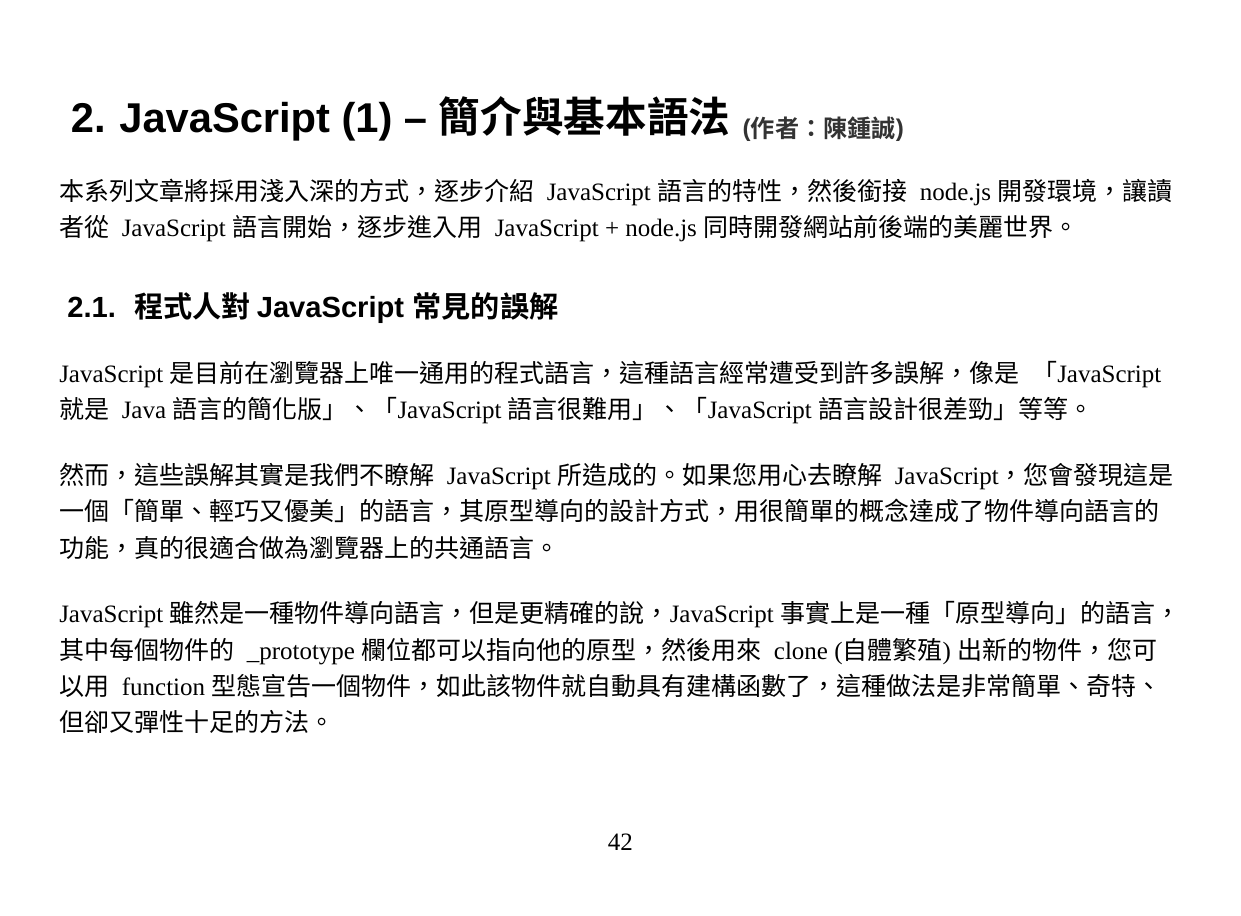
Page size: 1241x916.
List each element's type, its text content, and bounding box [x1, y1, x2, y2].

subtitle JavaScript (1) – 簡介與基本語法 (作者：陳鍾誠) [59, 84, 1181, 144]
text JavaScript 雖然是一種物件導向語言，但是更精確的說，JavaScript 事實上是一種「原型導向」的語言，其中每個物件的 _prototype 欄位都可以指向他的原型，然後用來 clone (自體繁殖) 出新的物件，您可以用 function 型態宣告一個物件，如此該物件就自動具有建構函數了，這種做法是非常簡單、奇特、但卻又彈性十足的方法。 [59, 594, 1181, 739]
text JavaScript 是目前在瀏覽器上唯一通用的程式語言，這種語言經常遭受到許多誤解，像是 「JavaScript 就是 Java 語言的簡化版」、「JavaScript 語言很難用」、「JavaScript 語言設計很差勁」等等。 [59, 353, 1181, 426]
text 本系列文章將採用淺入深的方式，逐步介紹 JavaScript 語言的特性，然後銜接 node.js 開發環境，讓讀者從 JavaScript 語言開始，逐步進入用 JavaScript + node.js 同時開發網站前後端的美麗世界。 [59, 172, 1181, 244]
text 然而，這些誤解其實是我們不瞭解 JavaScript 所造成的。如果您用心去瞭解 JavaScript，您會發現這是一個「簡單、輕巧又優美」的語言，其原型導向的設計方式，用很簡單的概念達成了物件導向語言的功能，真的很適合做為瀏覽器上的共通語言。 [59, 456, 1181, 564]
subtitle 程式人對JavaScript 常見的誤解 [59, 284, 1181, 326]
